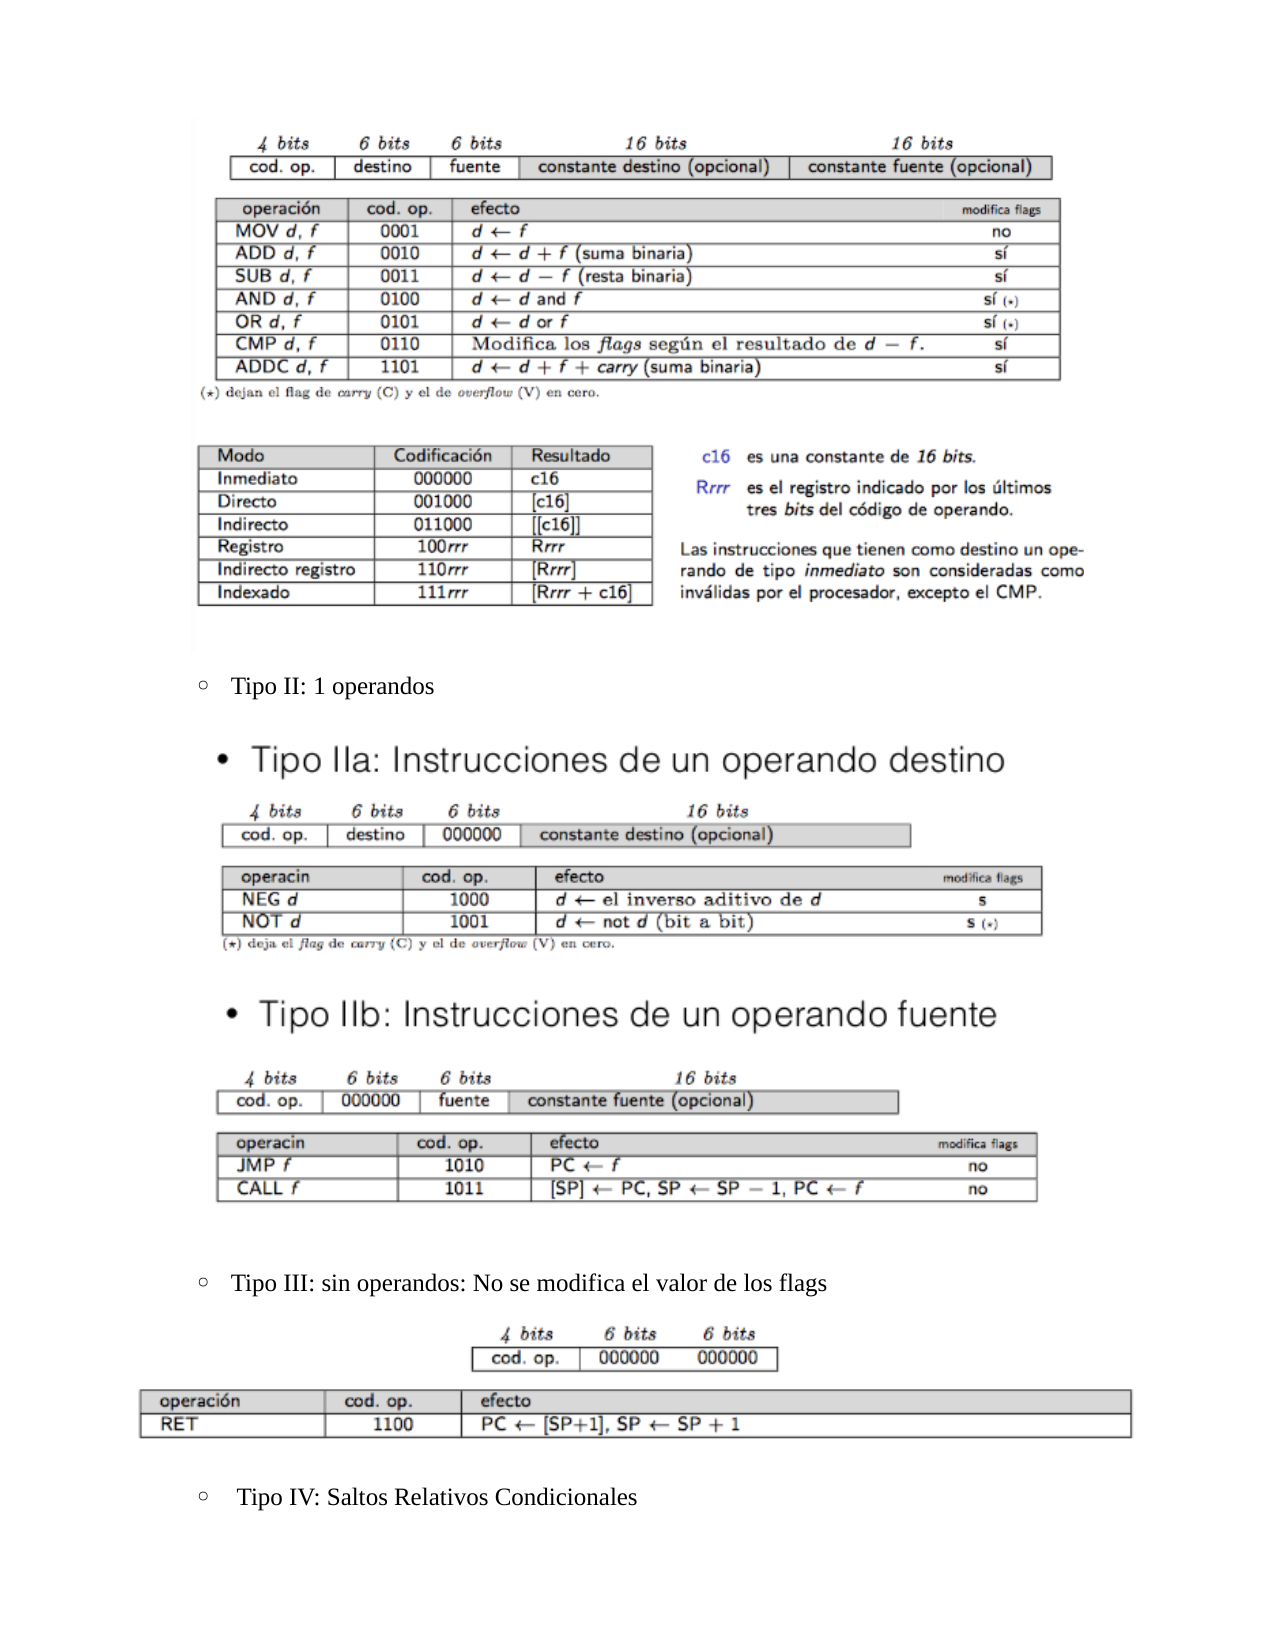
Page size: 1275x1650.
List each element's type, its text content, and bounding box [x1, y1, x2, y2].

list Tipo II: 1 operandos [193, 671, 1157, 699]
picture [875, 719, 1076, 1248]
list Tipo IV: Saltos Relativos Condicionales [193, 1482, 1157, 1511]
list Tipo III: sin operandos: No se modifica el valor de los flags [193, 1268, 1157, 1296]
picture [1079, 1316, 1148, 1462]
picture [1039, 118, 1084, 651]
